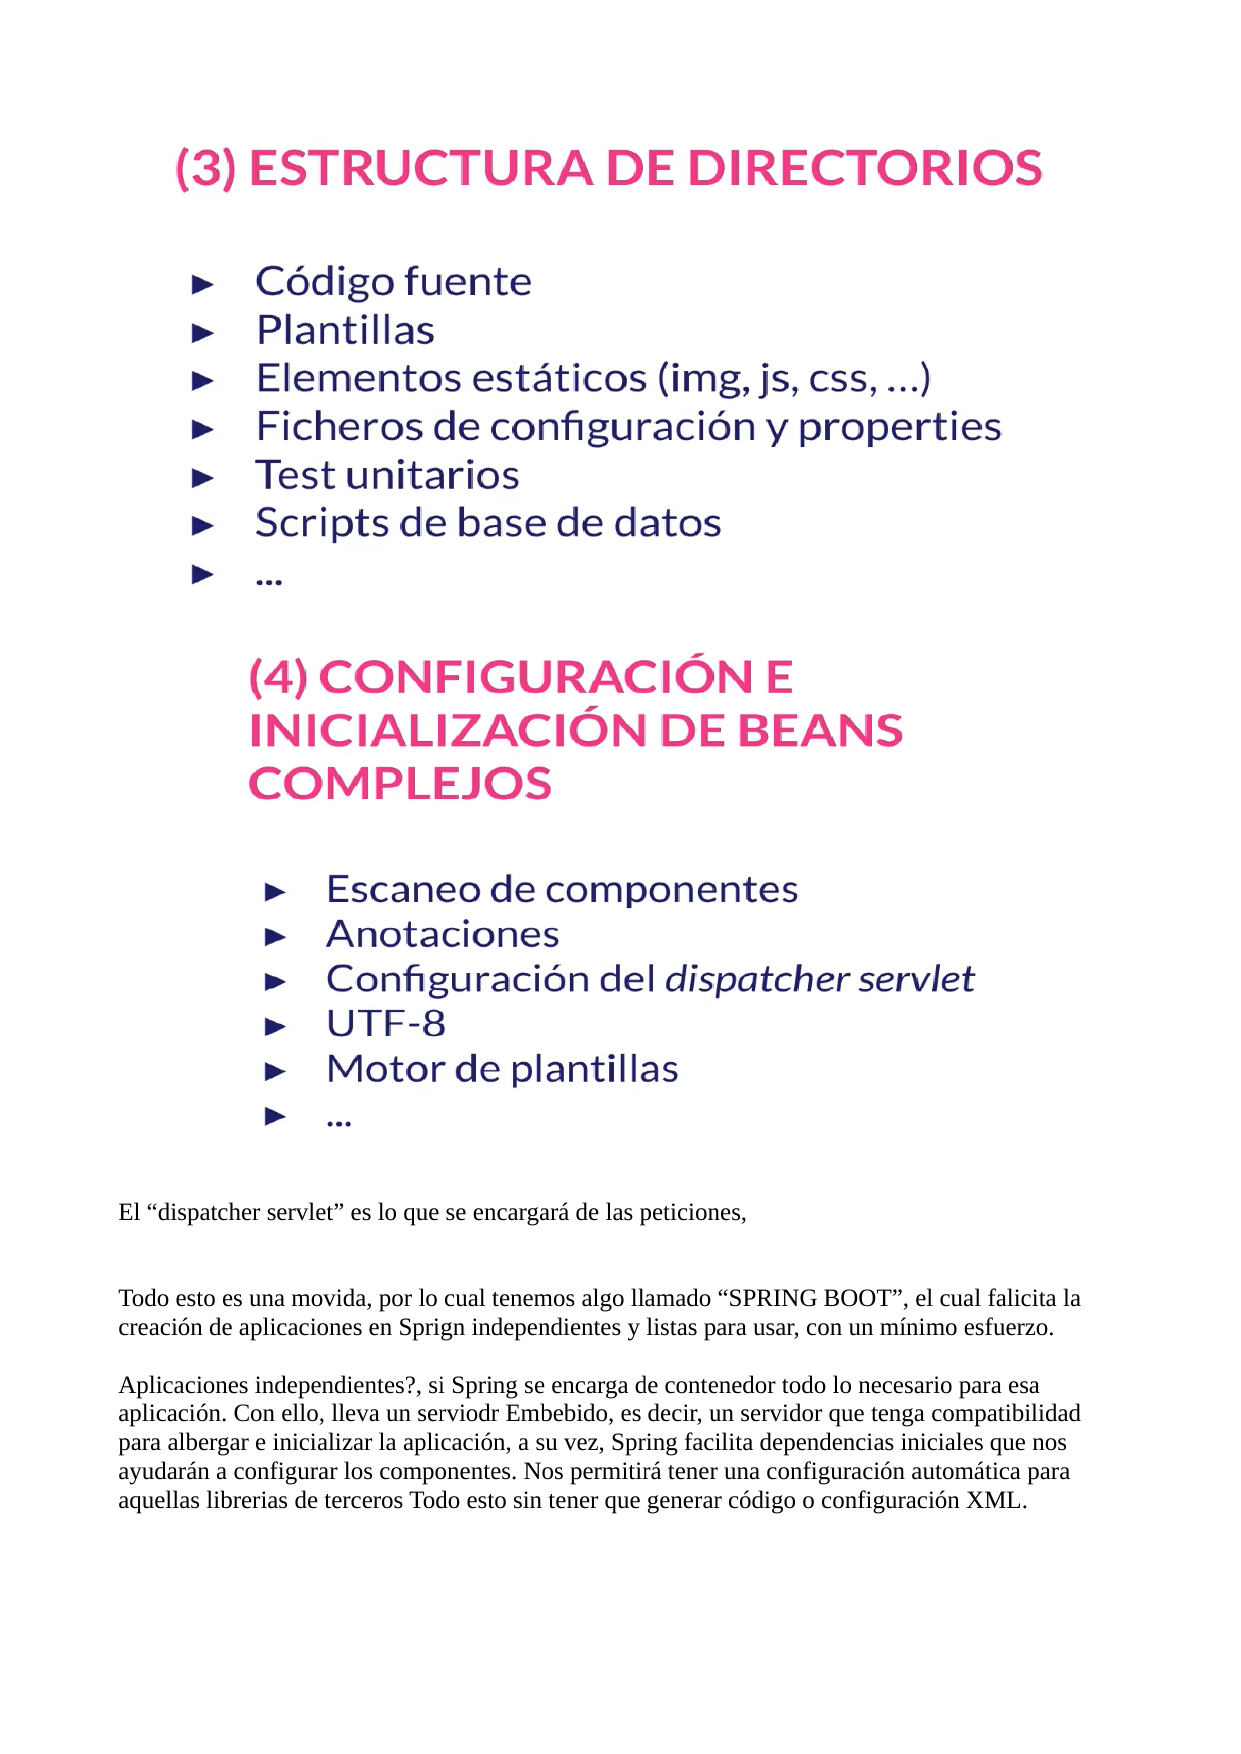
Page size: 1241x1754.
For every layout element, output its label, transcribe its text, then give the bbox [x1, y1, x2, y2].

text Aplicaciones independientes?, si Spring se encarga de contenedor todo lo necesario para esa aplicación. Con ello, lleva un serviodr Embebido, es decir, un servidor que tenga compatibilidad para albergar e inicializar la aplicación, a su vez, Spring facilita dependencias iniciales que nos ayudarán a configurar los componentes. Nos permitirá tener una configuración automática para aquellas librerias de terceros Todo esto sin tener que generar código o configuración XML. [118, 1370, 1122, 1513]
text El “dispatcher servlet” es lo que se encargará de las peticiones, [118, 1197, 1122, 1226]
text Todo esto es una movida, por lo cual tenemos algo llamado “SPRING BOOT”, el cual falicita la creación de aplicaciones en Sprign independientes y listas para usar, con un mínimo esfuerzo. [118, 1283, 1122, 1341]
